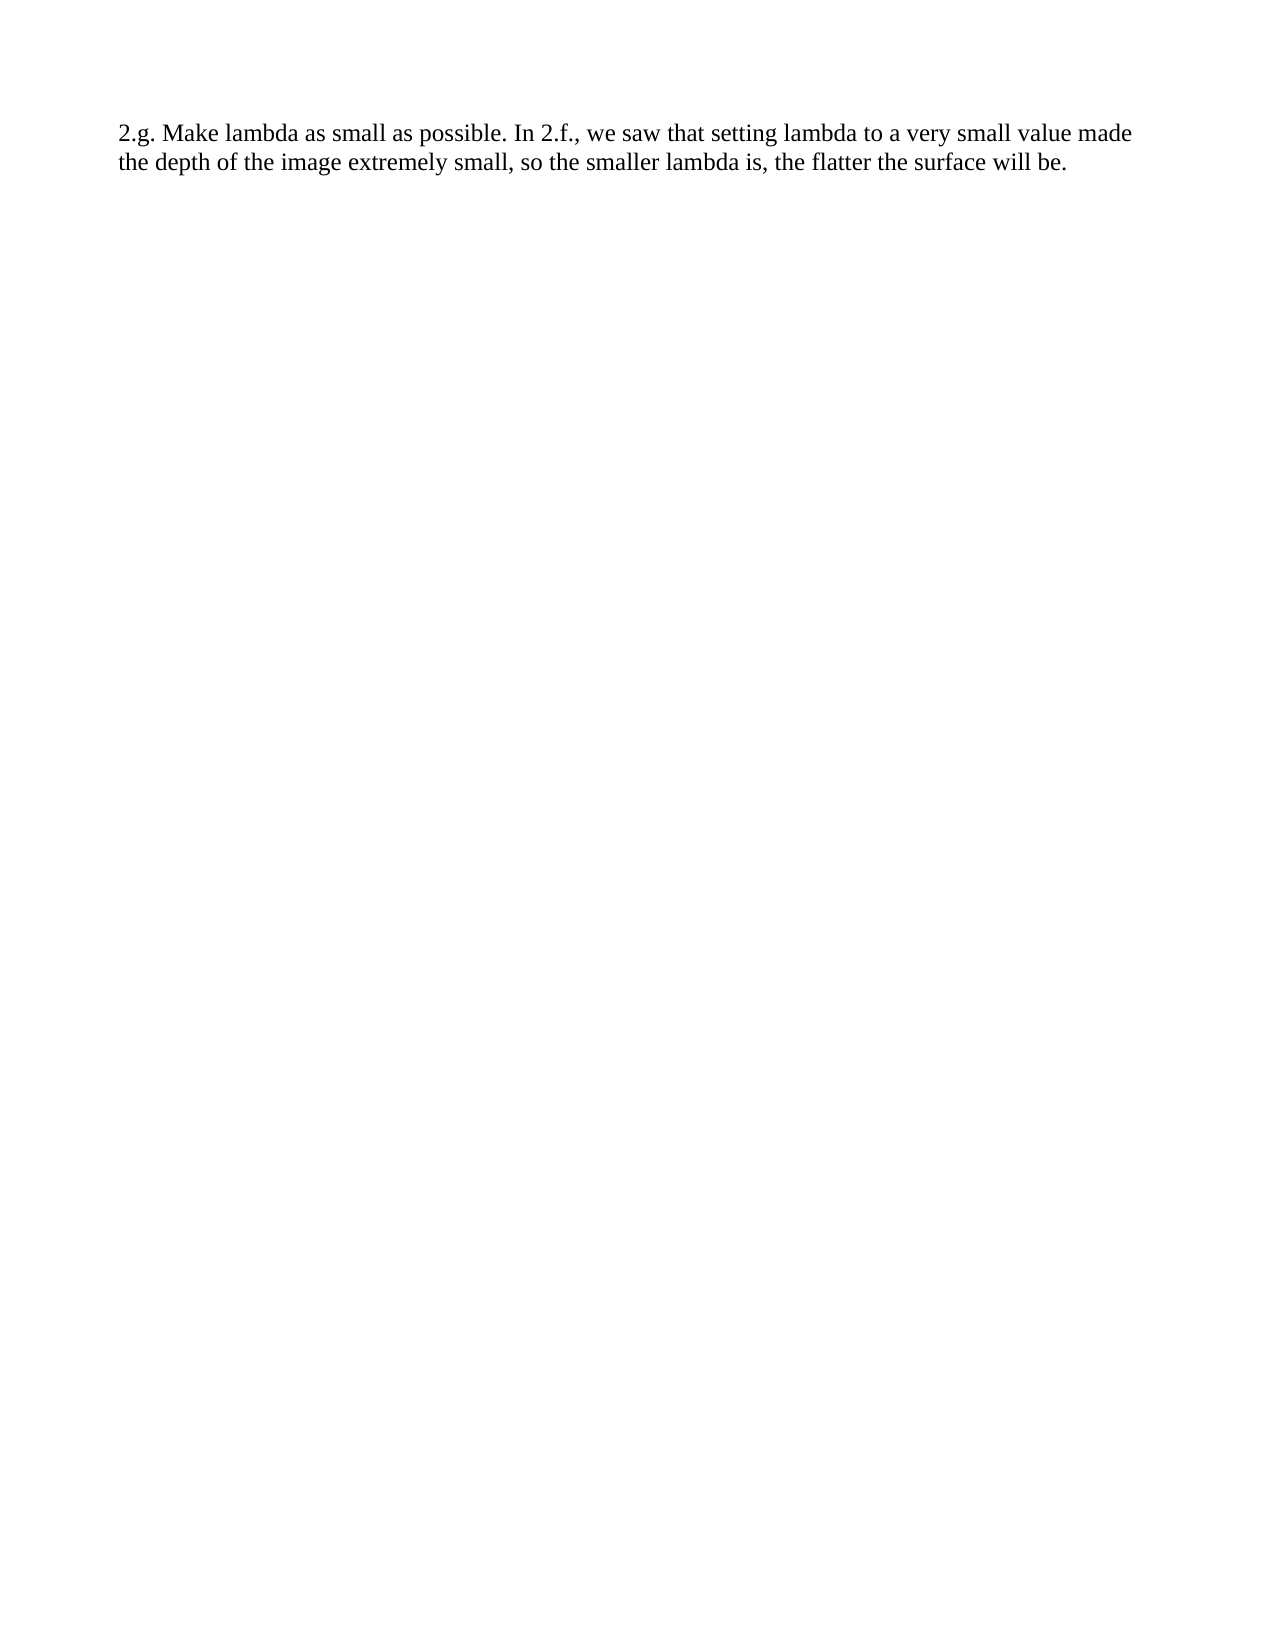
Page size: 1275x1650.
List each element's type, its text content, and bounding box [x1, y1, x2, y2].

text 2.g. Make lambda as small as possible. In 2.f., we saw that setting lambda to a very small value made the depth of the image extremely small, so the smaller lambda is, the flatter the surface will be. [118, 118, 1157, 176]
